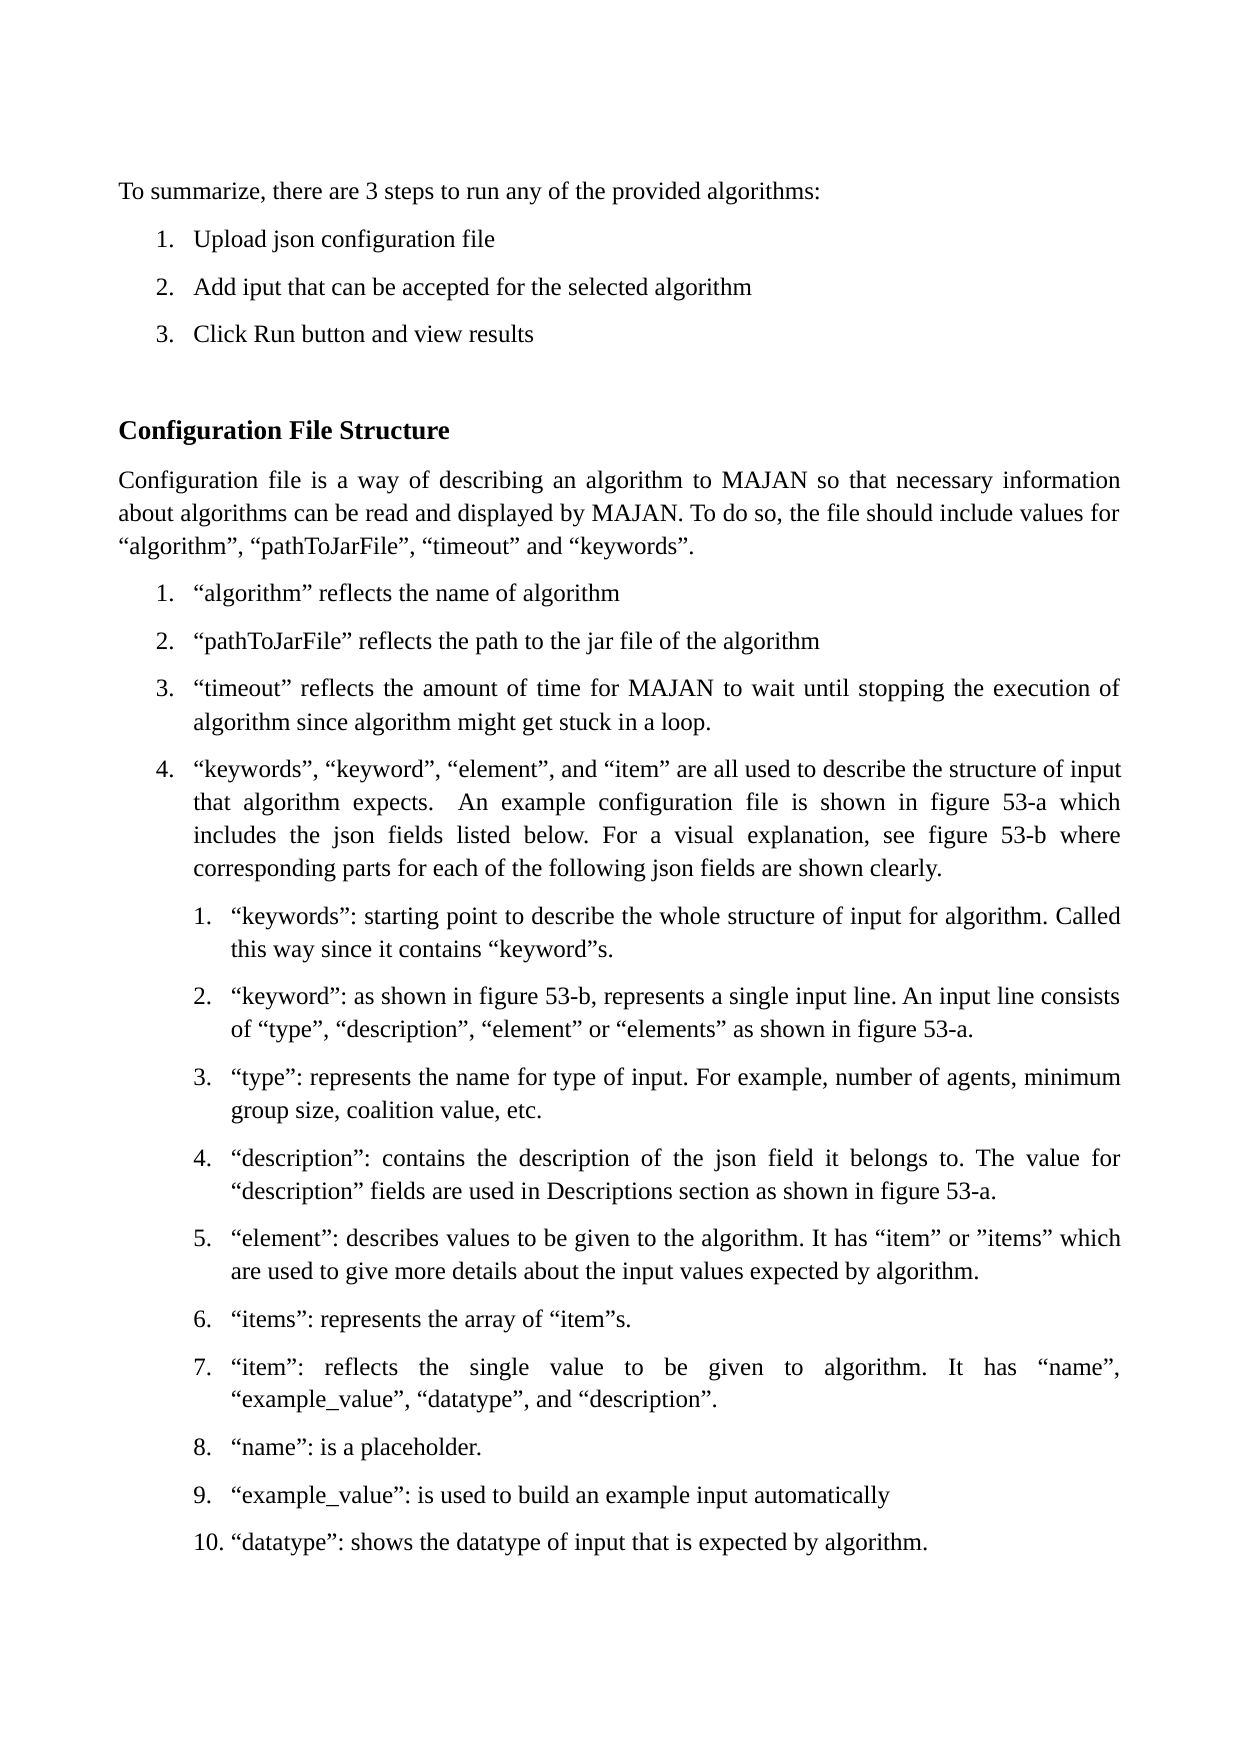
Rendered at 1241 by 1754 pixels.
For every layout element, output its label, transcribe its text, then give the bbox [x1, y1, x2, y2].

list Upload json configuration file [156, 224, 1122, 253]
text To summarize, there are 3 steps to run any of the provided algorithms: [118, 176, 1122, 205]
list “name”: is a placeholder. [193, 1432, 1122, 1461]
list “description”: contains the description of the json field it belongs to. The value for “description” fields are used in Descriptions section as shown in figure 53-a. [193, 1143, 1122, 1204]
list “keywords”, “keyword”, “element”, and “item” are all used to describe the structure of input that algorithm expects. An example configuration file is shown in figure 53-a which includes the json fields listed below. For a visual explanation, see figure 53-b where corresponding parts for each of the following json fields are shown clearly. [156, 754, 1122, 882]
list “type”: represents the name for type of input. For example, number of agents, minimum group size, coalition value, etc. [193, 1062, 1122, 1124]
list “timeout” reflects the amount of time for MAJAN to wait until stopping the execution of algorithm since algorithm might get stuck in a loop. [156, 673, 1122, 735]
list “item”: reflects the single value to be given to algorithm. It has “name”, “example_value”, “datatype”, and “description”. [193, 1352, 1122, 1413]
list “keywords”: starting point to describe the whole structure of input for algorithm. Called this way since it contains “keyword”s. [193, 901, 1122, 963]
list “algorithm” reflects the name of algorithm [156, 578, 1122, 607]
list Click Run button and view results [156, 319, 1122, 348]
list “items”: represents the array of “item”s. [193, 1304, 1122, 1333]
list Add iput that can be accepted for the selected algorithm [156, 272, 1122, 300]
list “keyword”: as shown in figure 53-b, represents a single input line. An input line consists of “type”, “description”, “element” or “elements” as shown in figure 53-a. [193, 981, 1122, 1043]
text Configuration file is a way of describing an algorithm to MAJAN so that necessary information about algorithms can be read and displayed by MAJAN. To do so, the file should include values for “algorithm”, “pathToJarFile”, “timeout” and “keywords”. [118, 465, 1122, 559]
list “datatype”: shows the datatype of input that is expected by algorithm. [193, 1527, 1122, 1556]
list “element”: describes values to be given to the algorithm. It has “item” or ”items” which are used to give more details about the input values expected by algorithm. [193, 1223, 1122, 1285]
list “pathToJarFile” reflects the path to the jar file of the algorithm [156, 626, 1122, 655]
text Configuration File Structure [118, 414, 1122, 446]
list “example_value”: is used to build an example input automatically [193, 1480, 1122, 1508]
